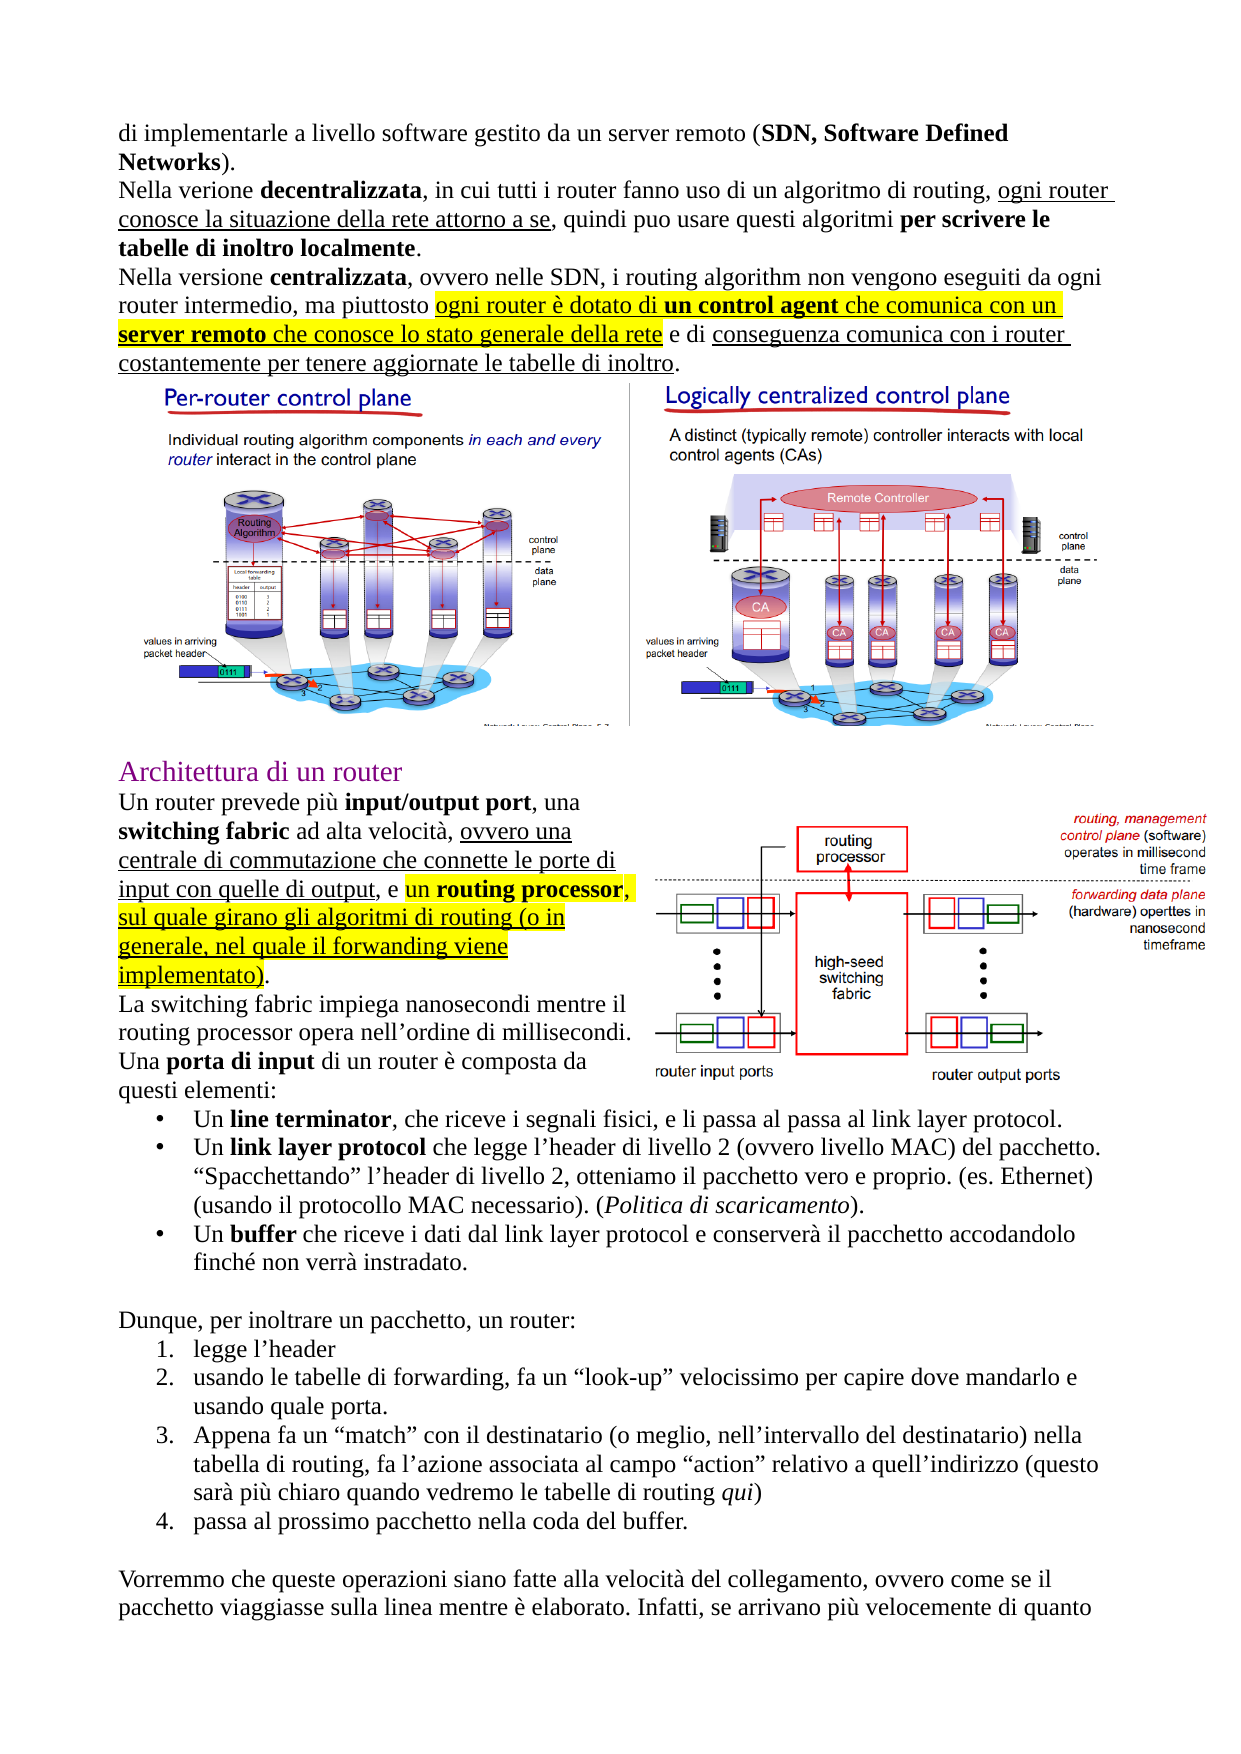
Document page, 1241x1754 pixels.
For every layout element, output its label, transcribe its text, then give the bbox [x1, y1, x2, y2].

list Un link layer protocol che legge l’header di livello 2 (ovvero livello MAC) del pacchetto. “Spacchettando” l’header di livello 2, otteniamo il pacchetto vero e proprio. (es. Ethernet)(usando il protocollo MAC necessario). (Politica di scaricamento). [156, 1132, 1122, 1219]
list legge l’header [156, 1334, 1122, 1362]
text di implementarle a livello software gestito da un server remoto (SDN, Software Defined Networks). [118, 118, 1122, 176]
list passa al prossimo pacchetto nella coda del buffer. [156, 1506, 1122, 1535]
text Architettura di un router [118, 754, 1122, 787]
picture [141, 383, 1099, 726]
text Dunque, per inoltrare un pacchetto, un router: [118, 1305, 1122, 1334]
text Una porta di input di un router è composta da questi elementi: [118, 1046, 1122, 1104]
picture [649, 811, 1212, 1084]
text Un router prevede più input/output port, una switching fabric ad alta velocità, ovvero una centrale di commutazione che connette le porte di input con quelle di output, e un routing processor, sul quale girano gli algoritmi di routing (o in generale, nel quale il forwanding viene implementato). [118, 787, 1122, 989]
list Un line terminator, che riceve i segnali fisici, e li passa al passa al link layer protocol. [156, 1104, 1122, 1132]
list Un buffer che riceve i dati dal link layer protocol e conserverà il pacchetto accodandolo finché non verrà instradato. [156, 1219, 1122, 1276]
list usando le tabelle di forwarding, fa un “look-up” velocissimo per capire dove mandarlo e usando quale porta. [156, 1362, 1122, 1420]
list Appena fa un “match” con il destinatario (o meglio, nell’intervallo del destinatario) nella tabella di routing, fa l’azione associata al campo “action” relativo a quell’indirizzo (questo sarà più chiaro quando vedremo le tabelle di routing qui) [156, 1420, 1122, 1506]
text Vorremmo che queste operazioni siano fatte alla velocità del collegamento, ovvero come se il pacchetto viaggiasse sulla linea mentre è elaborato. Infatti, se arrivano più velocemente di quanto [118, 1564, 1122, 1621]
text Nella verione decentralizzata, in cui tutti i router fanno uso di un algoritmo di routing, ogni router conosce la situazione della rete attorno a se, quindi puo usare questi algoritmi per scrivere le tabelle di inoltro localmente. [118, 176, 1122, 262]
text La switching fabric impiega nanosecondi mentre il routing processor opera nell’ordine di millisecondi. [118, 989, 649, 1046]
text Nella versione centralizzata, ovvero nelle SDN, i routing algorithm non vengono eseguiti da ogni router intermedio, ma piuttosto ogni router è dotato di un control agent che comunica con un server remoto che conosce lo stato generale della rete e di conseguenza comunica con i router costantemente per tenere aggiornate le tabelle di inoltro. [118, 262, 1122, 377]
